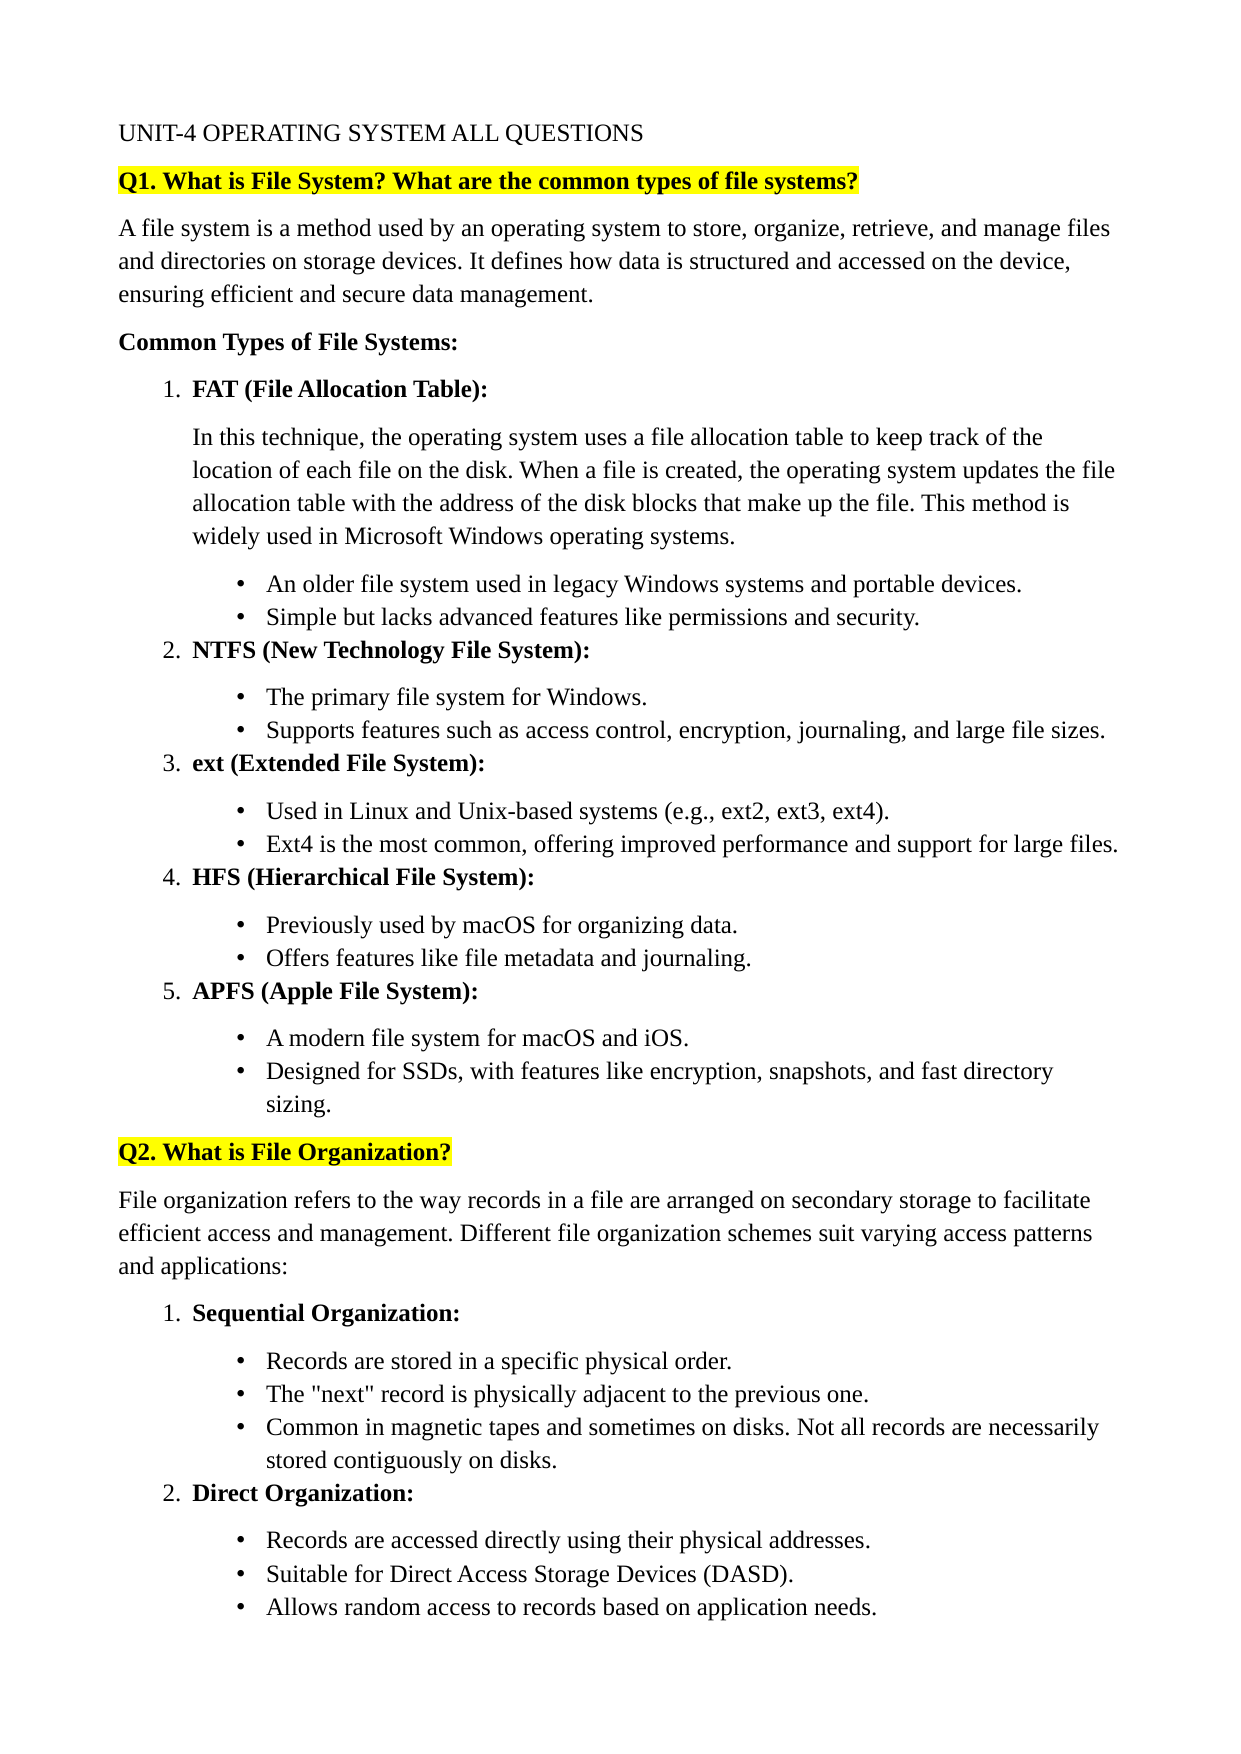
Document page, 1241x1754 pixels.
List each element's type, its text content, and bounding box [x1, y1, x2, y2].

list Allows random access to records based on application needs. [236, 1592, 1122, 1620]
list Simple but lacks advanced features like permissions and security. [236, 602, 1122, 631]
text Common Types of File Systems: [118, 327, 1122, 356]
list The "next" record is physically adjacent to the previous one. [236, 1379, 1122, 1408]
list Offers features like file metadata and journaling. [236, 943, 1122, 972]
list Supports features such as access control, encryption, journaling, and large file sizes. [236, 716, 1122, 744]
list Suitable for Direct Access Storage Devices (DASD). [236, 1559, 1122, 1587]
list Records are accessed directly using their physical addresses. [236, 1526, 1122, 1554]
list HFS (Hierarchical File System): [162, 862, 1122, 891]
list Designed for SSDs, with features like encryption, snapshots, and fast directory sizing. [236, 1056, 1122, 1118]
list Records are stored in a specific physical order. [236, 1346, 1122, 1375]
text UNIT-4 OPERATING SYSTEM ALL QUESTIONS [118, 118, 1122, 147]
text Q1. What is File System? What are the common types of file systems? [118, 166, 1122, 194]
list APFS (Apple File System): [162, 976, 1122, 1004]
list Previously used by macOS for organizing data. [236, 910, 1122, 938]
list An older file system used in legacy Windows systems and portable devices. [236, 569, 1122, 598]
text File organization refers to the way records in a file are arranged on secondary storage to facilitate efficient access and management. Different file organization schemes suit varying access patterns and applications: [118, 1185, 1122, 1279]
list Ext4 is the most common, offering improved performance and support for large files. [236, 829, 1122, 858]
list The primary file system for Windows. [236, 682, 1122, 711]
text Q2. What is File Organization? [118, 1137, 1122, 1166]
list FAT (File Allocation Table): [162, 374, 1122, 403]
list Sequential Organization: [162, 1298, 1122, 1327]
list In this technique, the operating system uses a file allocation table to keep track of the location of each file on the disk. When a file is created, the operating system updates the file allocation table with the address of the disk blocks that make up the file. This method is widely used in Microsoft Windows operating systems. [162, 422, 1122, 550]
list A modern file system for macOS and iOS. [236, 1023, 1122, 1052]
text A file system is a method used by an operating system to store, organize, retrieve, and manage files and directories on storage devices. It defines how data is structured and accessed on the device, ensuring efficient and secure data management. [118, 213, 1122, 308]
list Direct Organization: [162, 1478, 1122, 1507]
list NTFS (New Technology File System): [162, 635, 1122, 664]
list Used in Linux and Unix-based systems (e.g., ext2, ext3, ext4). [236, 796, 1122, 825]
list ext (Extended File System): [162, 748, 1122, 777]
list Common in magnetic tapes and sometimes on disks. Not all records are necessarily stored contiguously on disks. [236, 1412, 1122, 1474]
